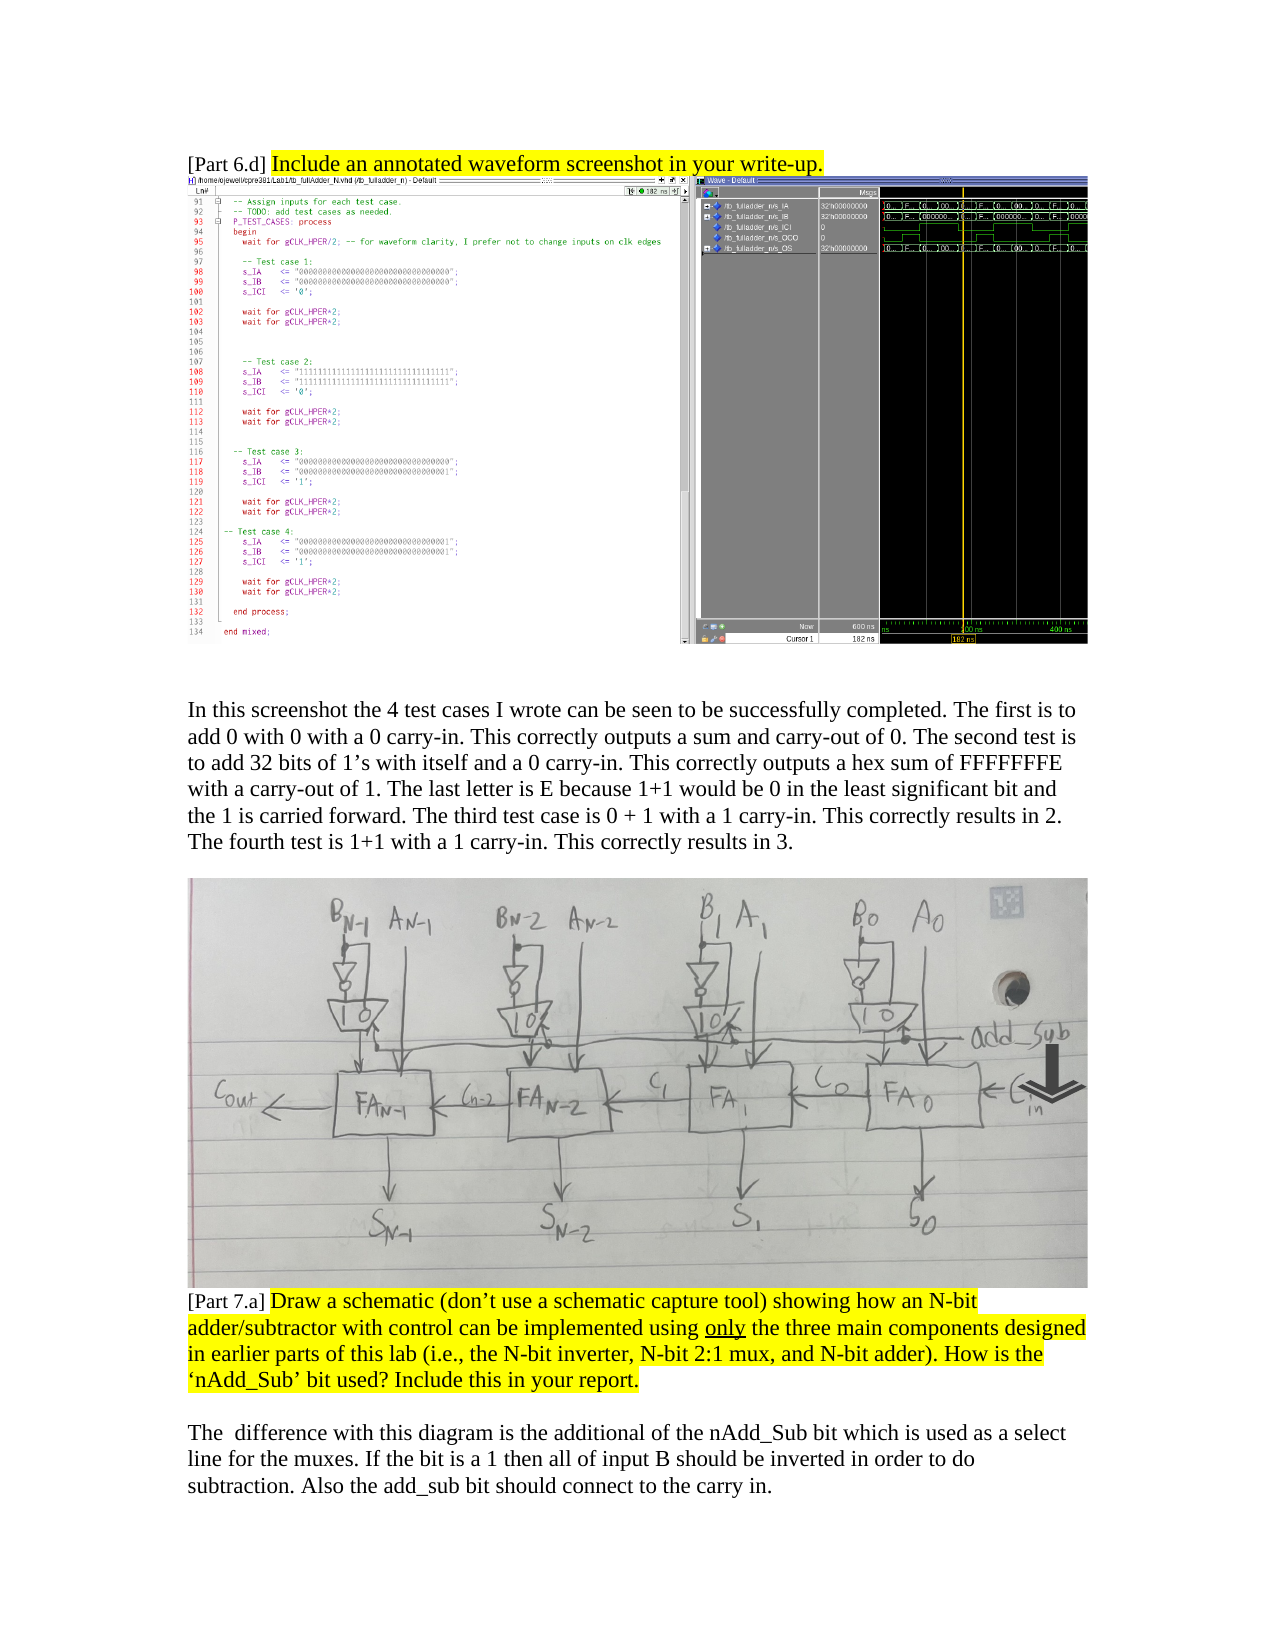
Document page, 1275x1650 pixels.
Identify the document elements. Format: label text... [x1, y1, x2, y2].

picture [187, 176, 1088, 644]
text The difference with this diagram is the additional of the nAdd_Sub bit which is used as a select line for the muxes. If the bit is a 1 then all of input B should be inverted in order to do subtraction. Also the add_sub bit should connect to the carry in. [187, 1419, 1087, 1498]
text [Part 6.d] Include an annotated waveform screenshot in your write-up. [187, 150, 1087, 176]
text In this screenshot the 4 test cases I wrote can be seen to be successfully completed. The first is to add 0 with 0 with a 0 carry-in. This correctly outputs a sum and carry-out of 0. The second test is to add 32 bits of 1’s with itself and a 0 carry-in. This correctly outputs a hex sum of FFFFFFFE with a carry-out of 1. The last letter is E because 1+1 would be 0 in the least significant bit and the 1 is carried forward. The third test case is 0 + 1 with a 1 carry-in. This correctly results in 2. The fourth test is 1+1 with a 1 carry-in. This correctly results in 3. [187, 696, 1087, 854]
picture [187, 878, 1088, 1288]
text [Part 7.a] Draw a schematic (don’t use a schematic capture tool) showing how an N-bit adder/subtractor with control can be implemented using only the three main components designed in earlier parts of this lab (i.e., the N-bit inverter, N-bit 2:1 mux, and N-bit adder). How is the ‘nAdd_Sub’ bit used? Include this in your report. [187, 1288, 1087, 1393]
